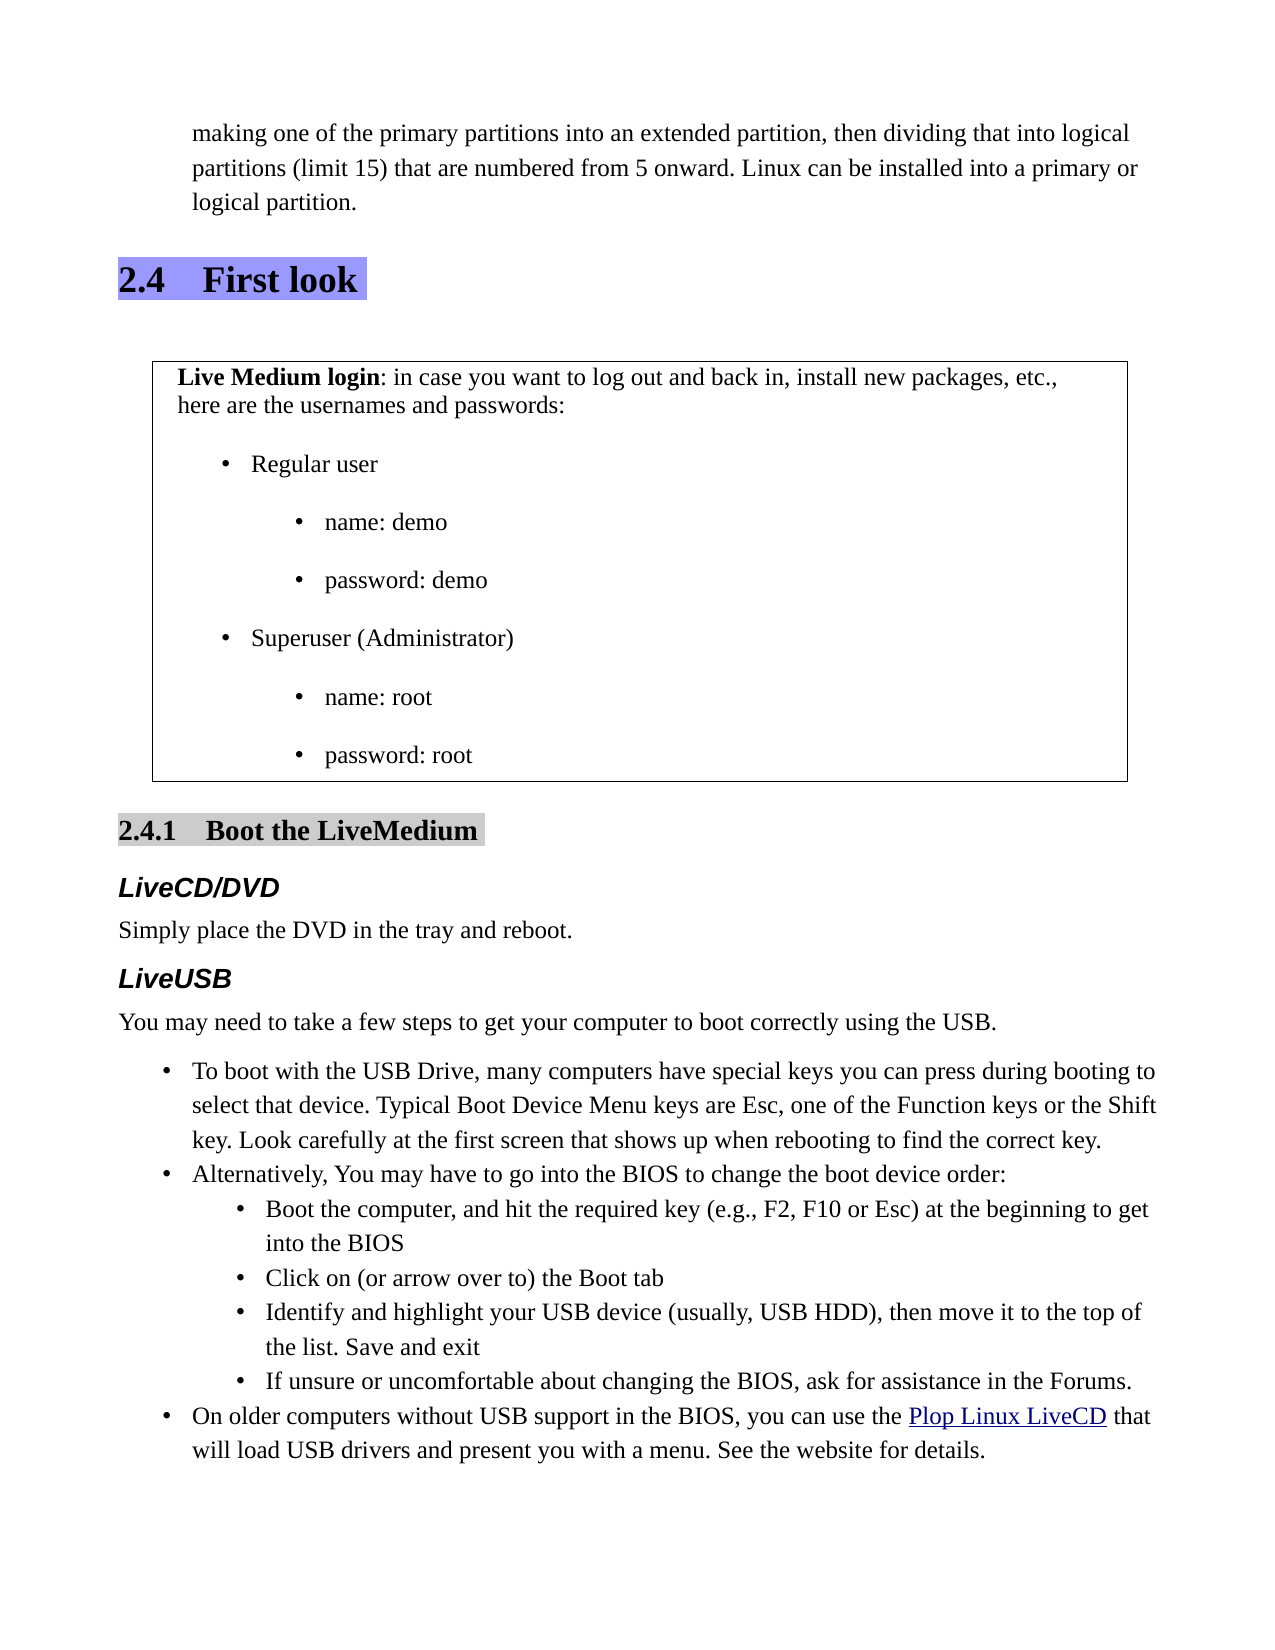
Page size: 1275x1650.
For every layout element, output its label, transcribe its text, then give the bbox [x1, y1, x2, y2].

subtitle 2.4.1 Boot the LiveMedium [485, 813, 1157, 846]
text Simply place the DVD in the tray and reboot. [118, 916, 1157, 944]
list To boot with the USB Drive, many computers have special keys you can press during booting to select that device. Typical Boot Device Menu keys are Esc, one of the Function keys or the Shift key. Look carefully at the first screen that shows up when rebooting to find the correct key. [162, 1056, 1157, 1154]
list Identify and highlight your USB device (usually, USB HDD), then move it to the top of the list. Save and exit [236, 1297, 1157, 1361]
subtitle 2.4 First look [367, 257, 1157, 300]
text Live Medium login: in case you want to log out and back in, install new packages, etc., here are the usernames and passwords: [177, 362, 1098, 419]
list password: demo [295, 565, 1098, 594]
list On older computers without USB support in the BIOS, you can use the Plop Linux LiveCD that will load USB drivers and present you with a menu. See the website for details. [162, 1401, 1157, 1464]
list If unsure or uncomfortable about changing the BIOS, ask for assistance in the Forums. [236, 1366, 1157, 1395]
list name: demo [295, 507, 1098, 536]
list making one of the primary partitions into an extended partition, then dividing that into logical partitions (limit 15) that are numbered from 5 onward. Linux can be installed into a primary or logical partition. [162, 118, 1157, 216]
list password: root [295, 740, 1098, 768]
subtitle LiveUSB [118, 962, 1157, 994]
list Alternatively, You may have to go into the BIOS to change the boot device order: [162, 1159, 1157, 1188]
list Boot the computer, and hit the required key (e.g., F2, F10 or Esc) at the beginning to get into the BIOS [236, 1194, 1157, 1257]
list Regular user [221, 449, 1098, 477]
list Click on (or arrow over to) the Boot tab [236, 1263, 1157, 1292]
list Superuser (Administrator) [221, 623, 1098, 652]
subtitle LiveCD/DVD [118, 871, 1157, 903]
list name: root [295, 682, 1098, 710]
text You may need to take a few steps to get your computer to boot correctly using the USB. [118, 1007, 1157, 1036]
